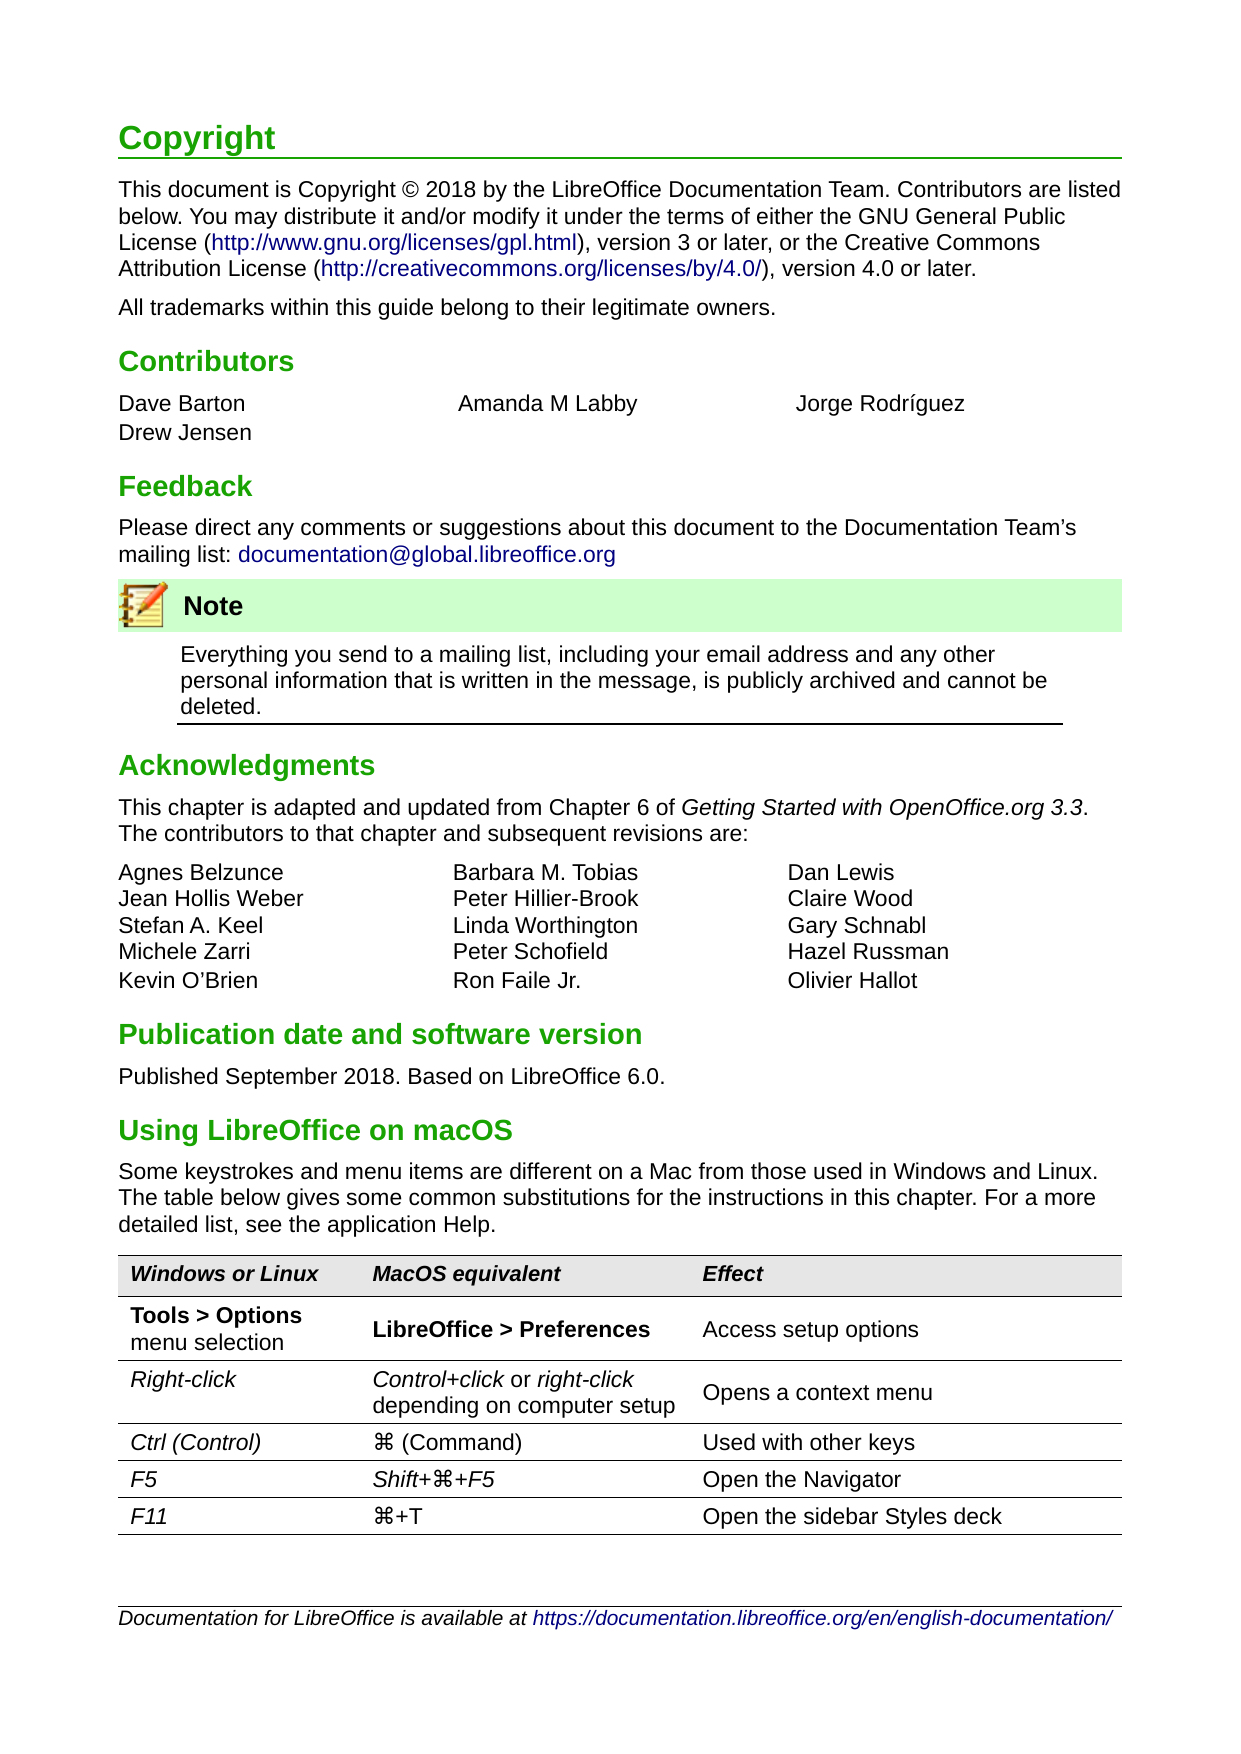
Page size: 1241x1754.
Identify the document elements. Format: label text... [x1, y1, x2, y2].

text Some keystrokes and menu items are different on a Mac from those used in Windows and Linux. The table below gives some common substitutions for the instructions in this chapter. For a more detailed list, see the application Help. [118, 1158, 1122, 1237]
table_cell Linda Worthington [453, 912, 787, 938]
table_cell Peter Hillier-Brook [453, 885, 787, 912]
table_cell Used with other keys [690, 1424, 1122, 1460]
table_header MacOS equivalent [360, 1256, 690, 1296]
table_cell LibreOffice > Preferences [360, 1297, 690, 1359]
table_cell ⌘+T [360, 1498, 690, 1533]
subtitle Using LibreOffice on macOS [118, 1113, 1122, 1146]
table_header Jorge Rodríguez [789, 390, 1122, 419]
table_cell [458, 419, 789, 445]
subtitle Feedback [118, 469, 1122, 502]
table_cell Tools > Options menu selection [118, 1297, 360, 1359]
table_cell Open the Navigator [690, 1461, 1122, 1497]
table_header Dave Barton [118, 390, 458, 419]
table_cell Stefan A. Keel [118, 912, 453, 938]
table_cell Ron Faile Jr. [453, 967, 787, 994]
subtitle Copyright [118, 118, 1122, 157]
table_cell Jean Hollis Weber [118, 885, 453, 912]
table_cell Kevin O’Brien [118, 967, 453, 994]
subtitle Acknowledgments [118, 748, 1122, 782]
table_cell [789, 419, 1122, 445]
text Everything you send to a mailing list, including your email address and any other personal information that is written in the message, is publicly archived and cannot be deleted. [177, 637, 1063, 723]
table_cell Olivier Hallot [788, 967, 1122, 994]
table_cell Control+click or right-click depending on computer setup [360, 1361, 690, 1423]
table_cell Claire Wood [788, 885, 1122, 912]
text This chapter is adapted and updated from Chapter 6 of Getting Started with OpenOffice.org 3.3. The contributors to that chapter and subsequent revisions are: [118, 794, 1122, 846]
table_header Amanda M Labby [458, 390, 789, 419]
table_header Dan Lewis [788, 859, 1122, 885]
table_cell Michele Zarri [118, 938, 453, 967]
table_header Effect [690, 1256, 1122, 1296]
text All trademarks within this guide belong to their legitimate owners. [118, 294, 1122, 321]
table_cell Shift+⌘+F5 [360, 1461, 690, 1497]
table_cell Right-click [118, 1361, 360, 1423]
table_cell Open the sidebar Styles deck [690, 1498, 1122, 1533]
table_cell F5 [118, 1461, 360, 1497]
table_header Barbara M. Tobias [453, 859, 787, 885]
text This document is Copyright © 2018 by the LibreOffice Documentation Team. Contributors are listed below. You may distribute it and/or modify it under the terms of either the GNU General Public License (http://www.gnu.org/licenses/gpl.html), version 3 or later, or the Creative Commons Attribution License (http://creativecommons.org/licenses/by/4.0/), version 4.0 or later. [118, 176, 1122, 282]
subtitle Publication date and software version [118, 1017, 1122, 1051]
table_cell Gary Schnabl [788, 912, 1122, 938]
table_cell F11 [118, 1498, 360, 1533]
text Published September 2018. Based on LibreOffice 6.0. [118, 1063, 1122, 1089]
table_cell Access setup options [690, 1297, 1122, 1359]
subtitle Contributors [118, 344, 1122, 378]
table_header Windows or Linux [118, 1256, 360, 1296]
table_cell Hazel Russman [788, 938, 1122, 967]
text Please direct any comments or suggestions about this document to the Documentation Team’s mailing list: documentation@global.libreoffice.org [118, 514, 1122, 567]
table_cell Opens a context menu [690, 1361, 1122, 1423]
table_cell Peter Schofield [453, 938, 787, 967]
subtitle Note [118, 579, 1122, 632]
table_cell Ctrl (Control) [118, 1424, 360, 1460]
table_header Agnes Belzunce [118, 859, 453, 885]
table_cell Drew Jensen [118, 419, 458, 445]
table_cell ⌘ (Command) [360, 1424, 690, 1460]
picture [119, 580, 170, 631]
